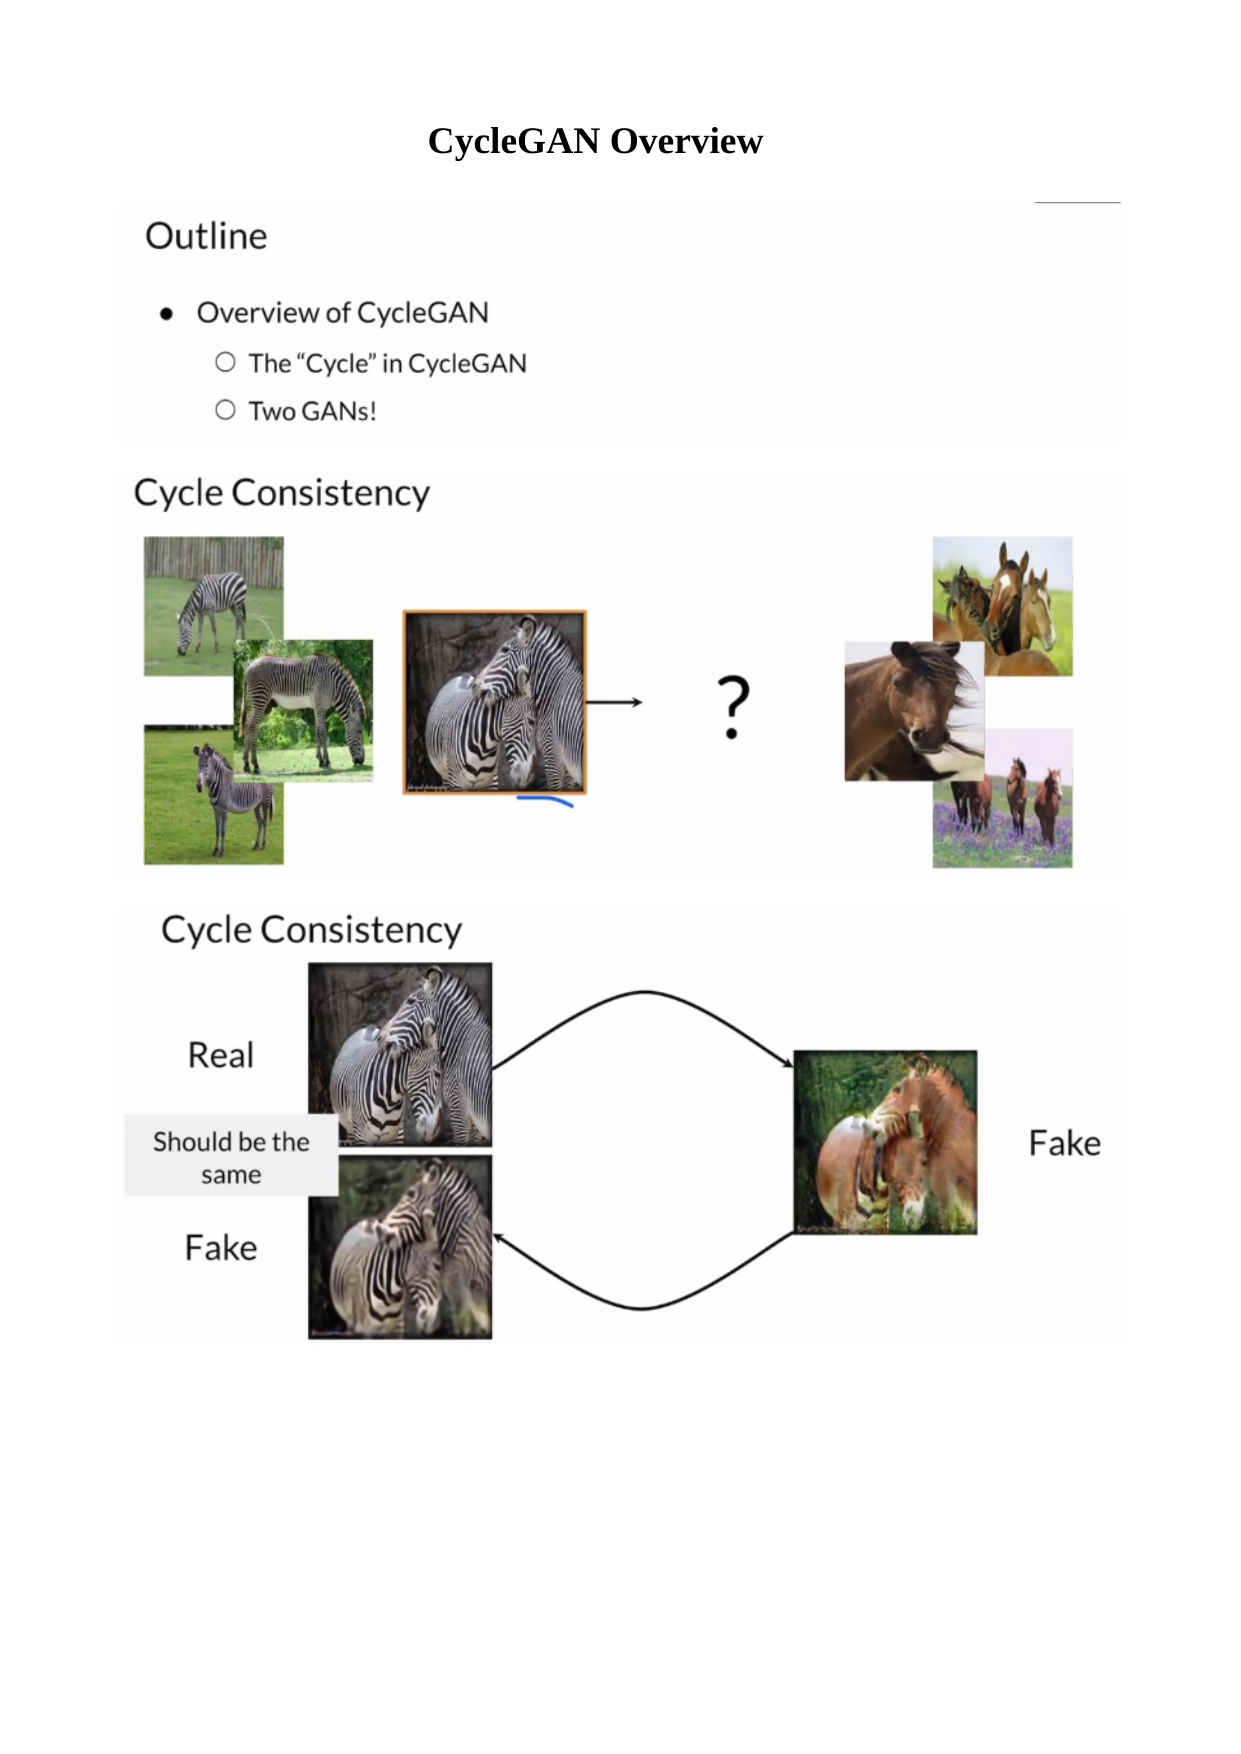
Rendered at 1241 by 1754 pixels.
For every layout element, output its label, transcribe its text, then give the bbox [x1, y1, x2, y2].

picture [118, 471, 1123, 880]
subtitle CycleGAN Overview [118, 118, 1122, 161]
picture [118, 202, 1123, 443]
picture [118, 908, 1123, 1345]
